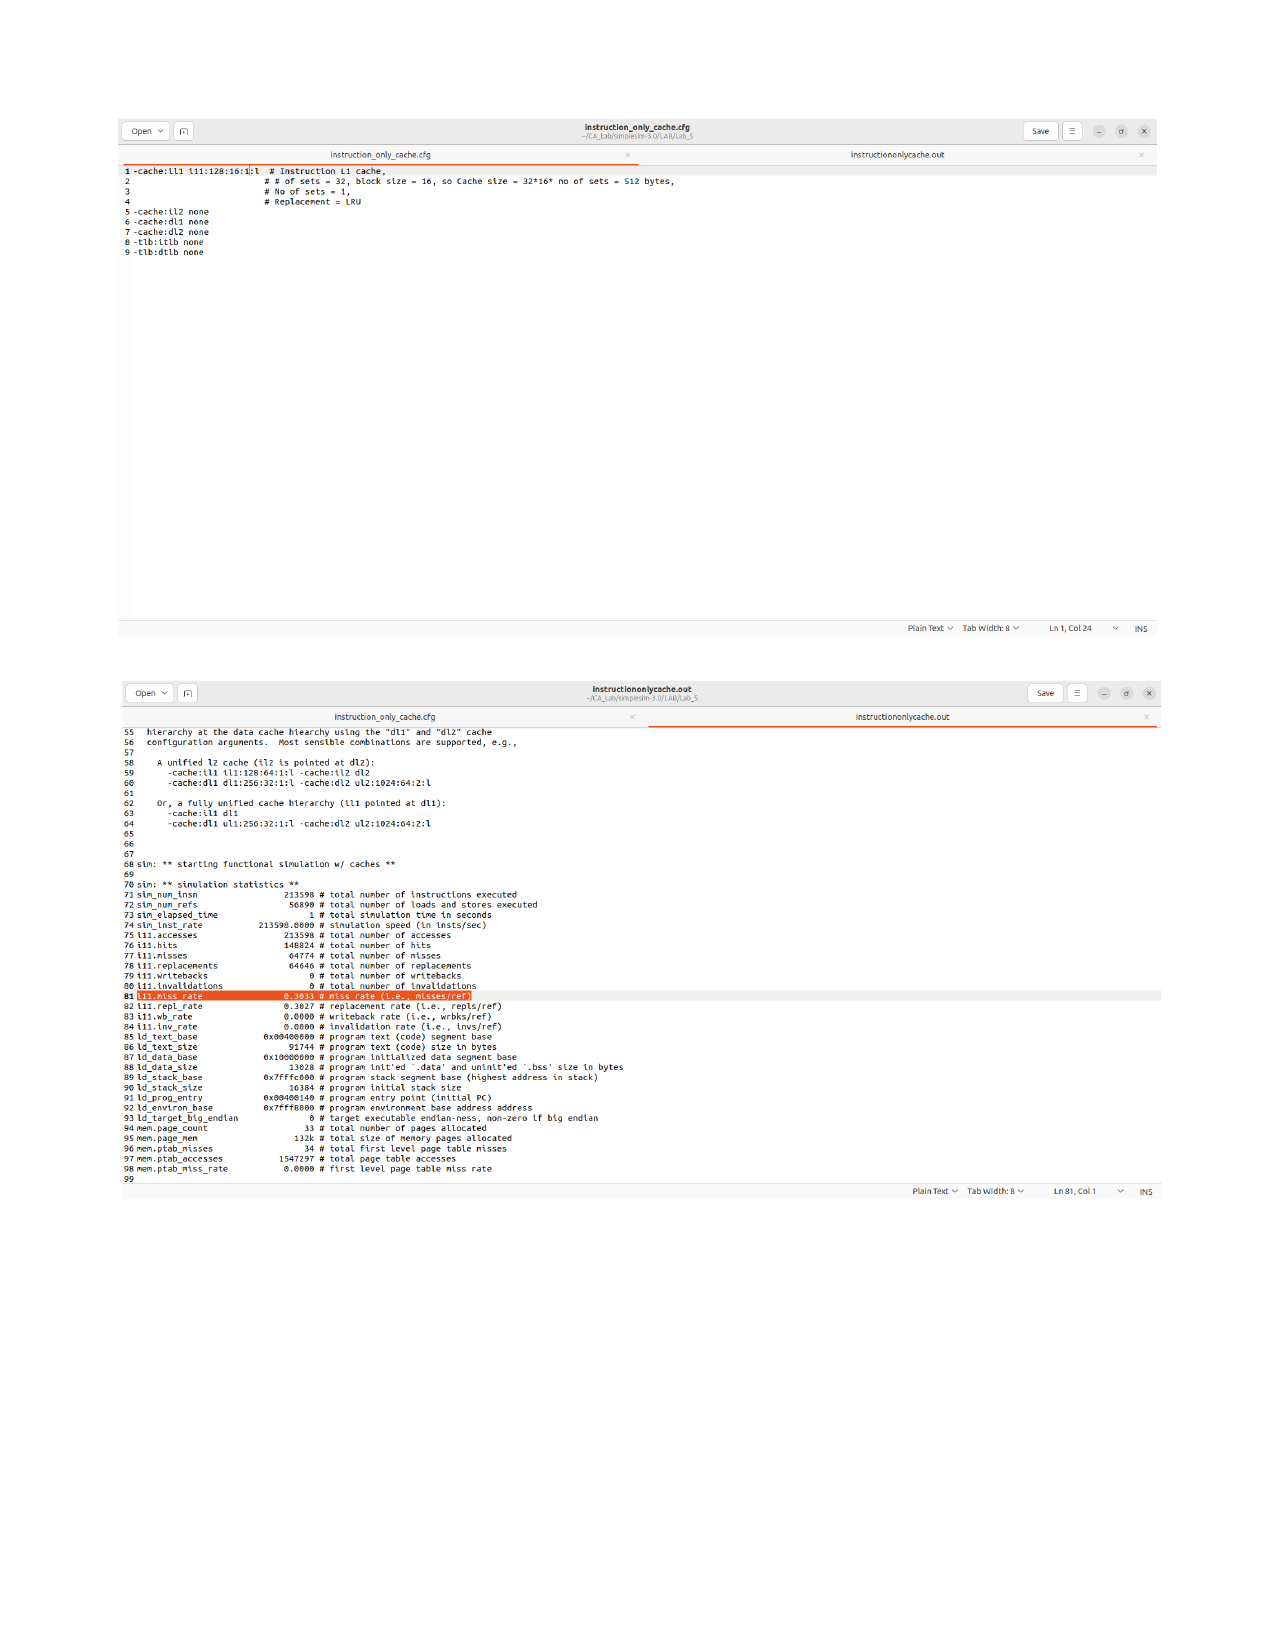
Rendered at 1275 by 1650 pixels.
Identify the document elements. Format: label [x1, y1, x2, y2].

picture [122, 680, 1162, 1199]
picture [118, 118, 1157, 636]
